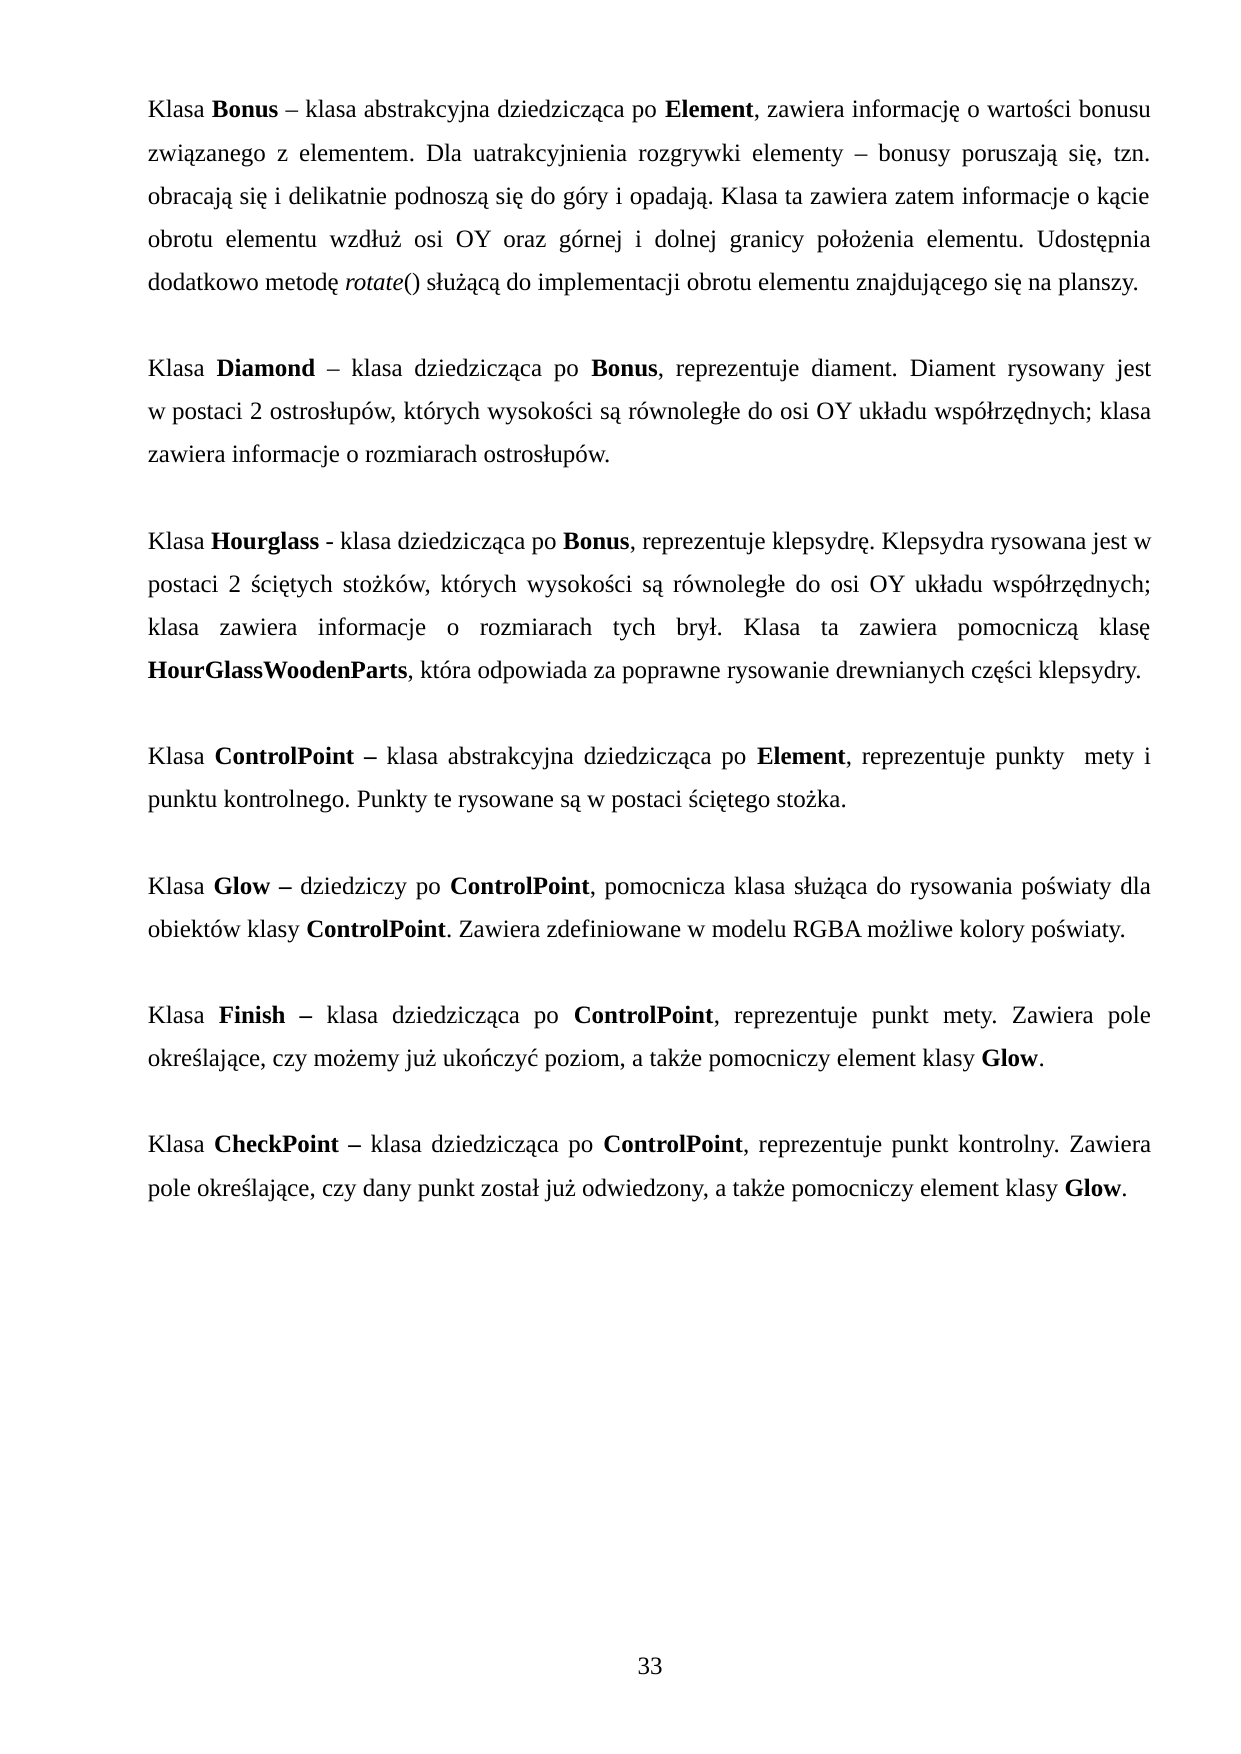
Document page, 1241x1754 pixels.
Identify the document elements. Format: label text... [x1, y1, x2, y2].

text Klasa Diamond – klasa dziedzicząca po Bonus, reprezentuje diament. Diament rysowany jest w postaci 2 ostrosłupów, których wysokości są równoległe do osi OY układu współrzędnych; klasa zawiera informacje o rozmiarach ostrosłupów. [148, 353, 1152, 468]
text Klasa Finish – klasa dziedzicząca po ControlPoint, reprezentuje punkt mety. Zawiera pole określające, czy możemy już ukończyć poziom, a także pomocniczy element klasy Glow. [148, 1000, 1152, 1072]
text Klasa Bonus – klasa abstrakcyjna dziedzicząca po Element, zawiera informację o wartości bonusu związanego z elementem. Dla uatrakcyjnienia rozgrywki elementy – bonusy poruszają się, tzn. obracają się i delikatnie podnoszą się do góry i opadają. Klasa ta zawiera zatem informacje o kącie obrotu elementu wzdłuż osi OY oraz górnej i dolnej granicy położenia elementu. Udostępnia dodatkowo metodę rotate() służącą do implementacji obrotu elementu znajdującego się na planszy. [148, 94, 1152, 296]
text Klasa Hourglass - klasa dziedzicząca po Bonus, reprezentuje klepsydrę. Klepsydra rysowana jest w postaci 2 ściętych stożków, których wysokości są równoległe do osi OY układu współrzędnych; klasa zawiera informacje o rozmiarach tych brył. Klasa ta zawiera pomocniczą klasę HourGlassWoodenParts, która odpowiada za poprawne rysowanie drewnianych części klepsydry. [148, 526, 1152, 684]
text Klasa ControlPoint – klasa abstrakcyjna dziedzicząca po Element, reprezentuje punkty mety i punktu kontrolnego. Punkty te rysowane są w postaci ściętego stożka. [148, 741, 1152, 813]
text Klasa Glow – dziedziczy po ControlPoint, pomocnicza klasa służąca do rysowania poświaty dla obiektów klasy ControlPoint. Zawiera zdefiniowane w modelu RGBA możliwe kolory poświaty. [148, 871, 1152, 943]
text Klasa CheckPoint – klasa dziedzicząca po ControlPoint, reprezentuje punkt kontrolny. Zawiera pole określające, czy dany punkt został już odwiedzony, a także pomocniczy element klasy Glow. [148, 1129, 1152, 1201]
